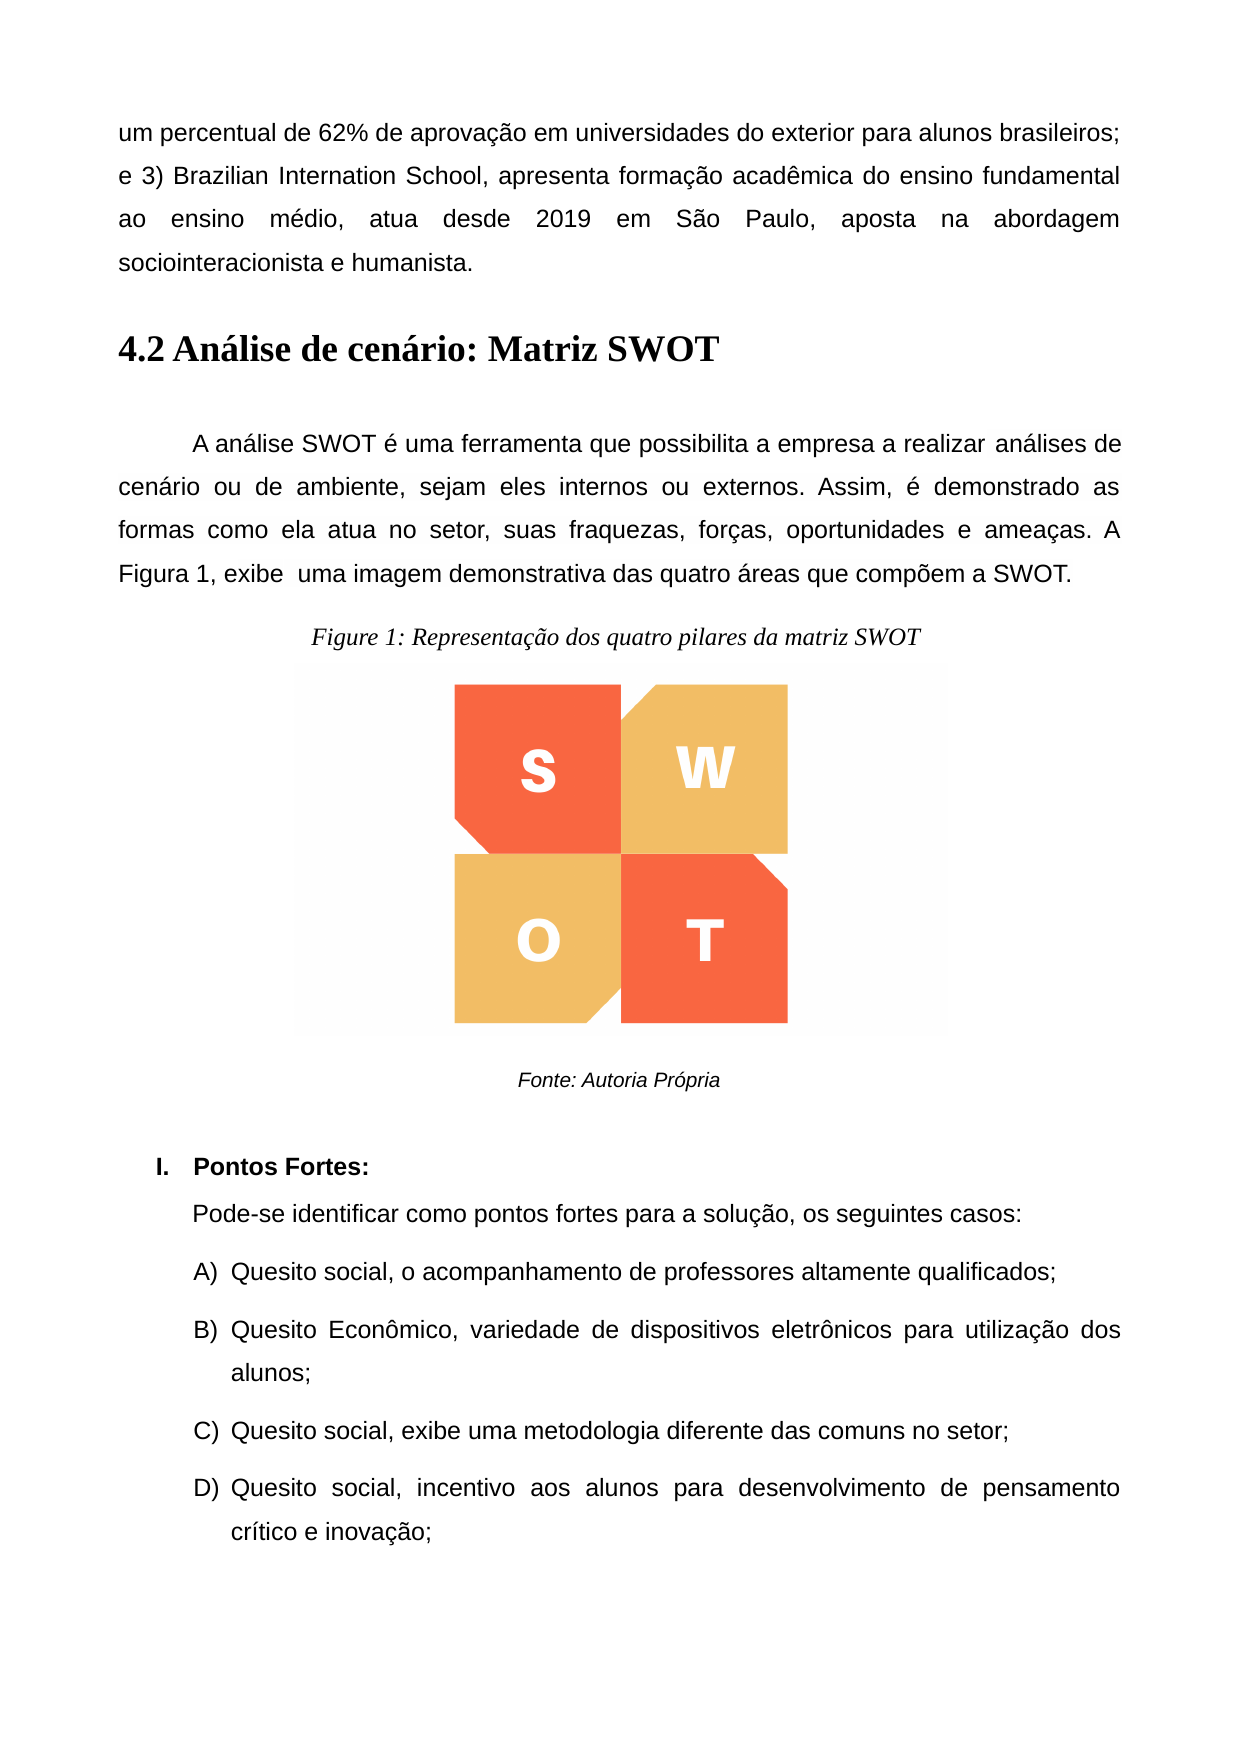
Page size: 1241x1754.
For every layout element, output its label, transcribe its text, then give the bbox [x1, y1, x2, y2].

text Fonte: Autoria Própria [118, 602, 1122, 1092]
list Quesito social, incentivo aos alunos para desenvolvimento de pensamento crítico e inovação; [193, 1473, 1122, 1545]
subtitle 4.2 Análise de cenário: Matriz SWOT [118, 326, 1122, 369]
list Quesito Econômico, variedade de dispositivos eletrônicos para utilização dos alunos; [193, 1315, 1122, 1387]
text A análise SWOT é uma ferramenta que possibilita a empresa a realizar análises de cenário ou de ambiente, sejam eles internos ou externos. Assim, é demonstrado as formas como ela atua no setor, suas fraquezas, forças, oportunidades e ameaças. A Figura 1, exibe uma imagem demonstrativa das quatro áreas que compõem a SWOT. [118, 429, 1122, 587]
text Pode-se identificar como pontos fortes para a solução, os seguintes casos: [118, 1199, 1122, 1228]
text Figure 1: Representação dos quatro pilares da matriz SWOT [286, 622, 948, 651]
text um percentual de 62% de aprovação em universidades do exterior para alunos brasileiros; e 3) Brazilian Internation School, apresenta formação acadêmica do ensino fundamental ao ensino médio, atua desde 2019 em São Paulo, aposta na abordagem sociointeracionista e humanista. [118, 118, 1122, 276]
list Pontos Fortes: [156, 1152, 1122, 1181]
list Quesito social, exibe uma metodologia diferente das comuns no setor; [193, 1416, 1122, 1444]
list Quesito social, o acompanhamento de professores altamente qualificados; [193, 1257, 1122, 1286]
picture [294, 663, 948, 1036]
